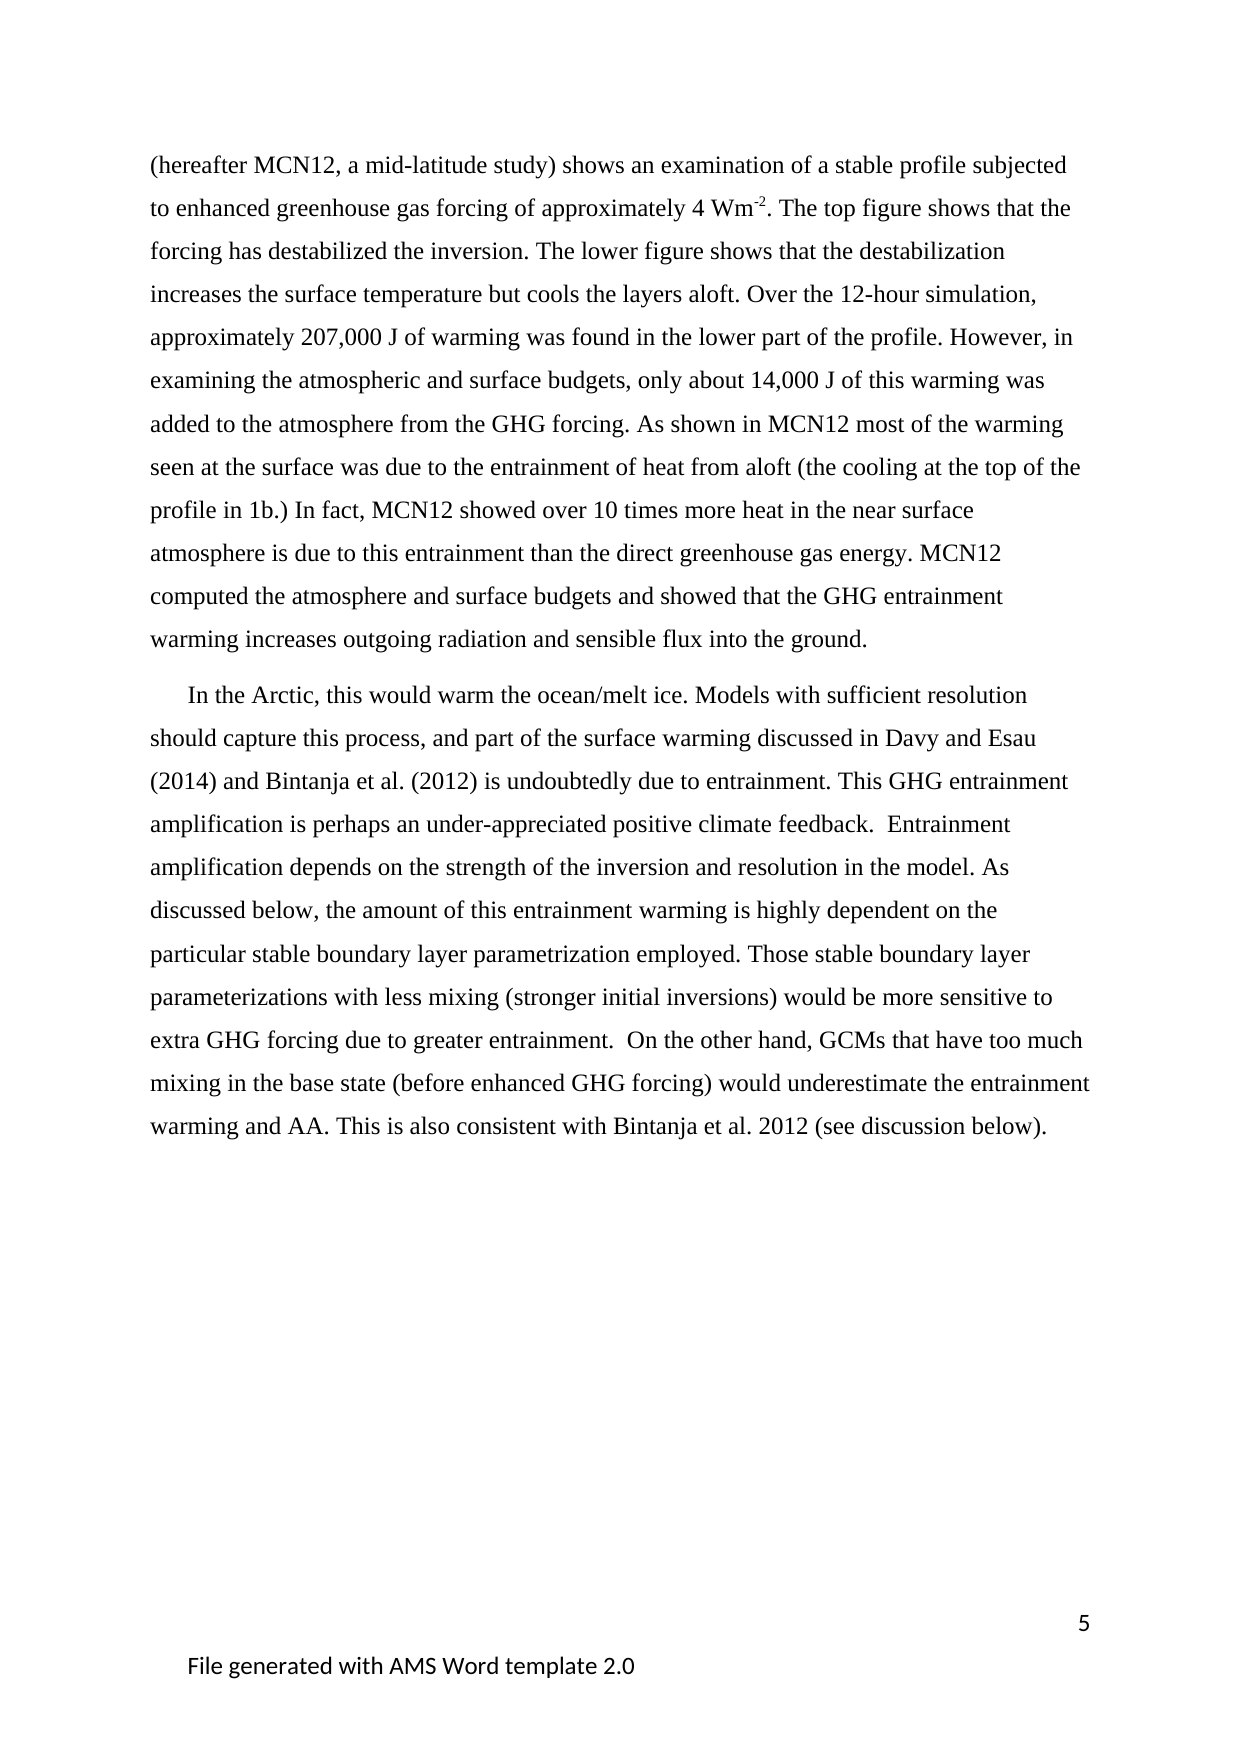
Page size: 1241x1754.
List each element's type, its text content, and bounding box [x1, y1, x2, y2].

text In the Arctic, this would warm the ocean/melt ice. Models with sufficient resolution should capture this process, and part of the surface warming discussed in Davy and Esau (2014) and Bintanja et al. (2012) is undoubtedly due to entrainment. This GHG entrainment amplification is perhaps an under-appreciated positive climate feedback. Entrainment amplification depends on the strength of the inversion and resolution in the model. As discussed below, the amount of this entrainment warming is highly dependent on the particular stable boundary layer parametrization employed. Those stable boundary layer parameterizations with less mixing (stronger initial inversions) would be more sensitive to extra GHG forcing due to greater entrainment. On the other hand, GCMs that have too much mixing in the base state (before enhanced GHG forcing) would underestimate the entrainment warming and AA. This is also consistent with Bintanja et al. 2012 (see discussion below). [150, 680, 1090, 1140]
text (hereafter MCN12, a mid-latitude study) shows an examination of a stable profile subjected to enhanced greenhouse gas forcing of approximately 4 Wm-2. The top figure shows that the forcing has destabilized the inversion. The lower figure shows that the destabilization increases the surface temperature but cools the layers aloft. Over the 12-hour simulation, approximately 207,000 J of warming was found in the lower part of the profile. However, in examining the atmospheric and surface budgets, only about 14,000 J of this warming was added to the atmosphere from the GHG forcing. As shown in MCN12 most of the warming seen at the surface was due to the entrainment of heat from aloft (the cooling at the top of the profile in 1b.) In fact, MCN12 showed over 10 times more heat in the near surface atmosphere is due to this entrainment than the direct greenhouse gas energy. MCN12 computed the atmosphere and surface budgets and showed that the GHG entrainment warming increases outgoing radiation and sensible flux into the ground. [150, 150, 1090, 653]
